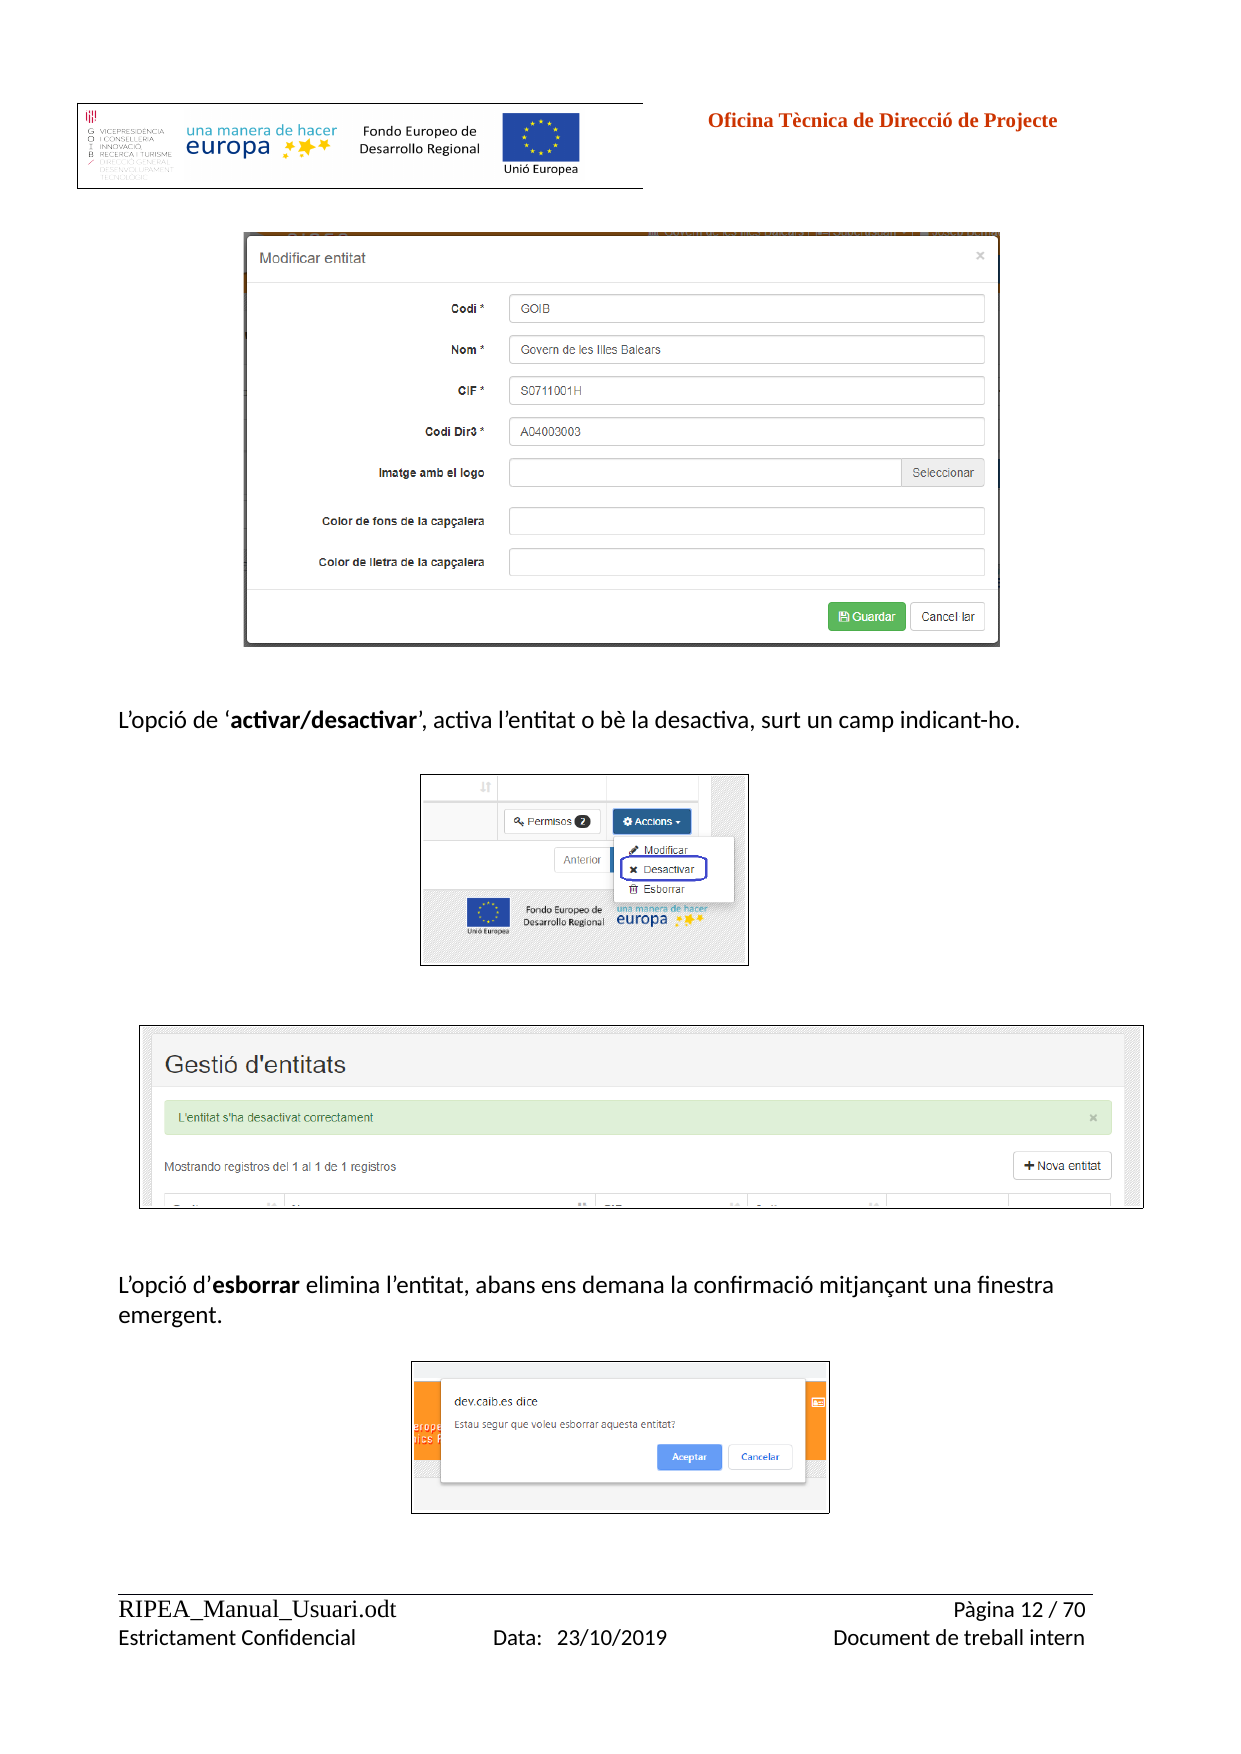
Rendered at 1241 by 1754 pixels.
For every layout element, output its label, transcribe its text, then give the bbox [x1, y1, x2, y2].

picture [414, 1363, 827, 1510]
picture [184, 108, 585, 182]
text L’opció d’esborrar elimina l’entitat, abans ens demana la confirmació mitjançant una finestra emergent. [118, 1269, 1122, 1330]
picture [423, 776, 745, 963]
picture [243, 232, 1000, 647]
text L’opció de ‘activar/desactivar’, activa l’entitat o bè la desactiva, surt un camp indicant-ho. [118, 705, 1122, 735]
picture [82, 108, 178, 182]
picture [142, 1027, 1141, 1206]
